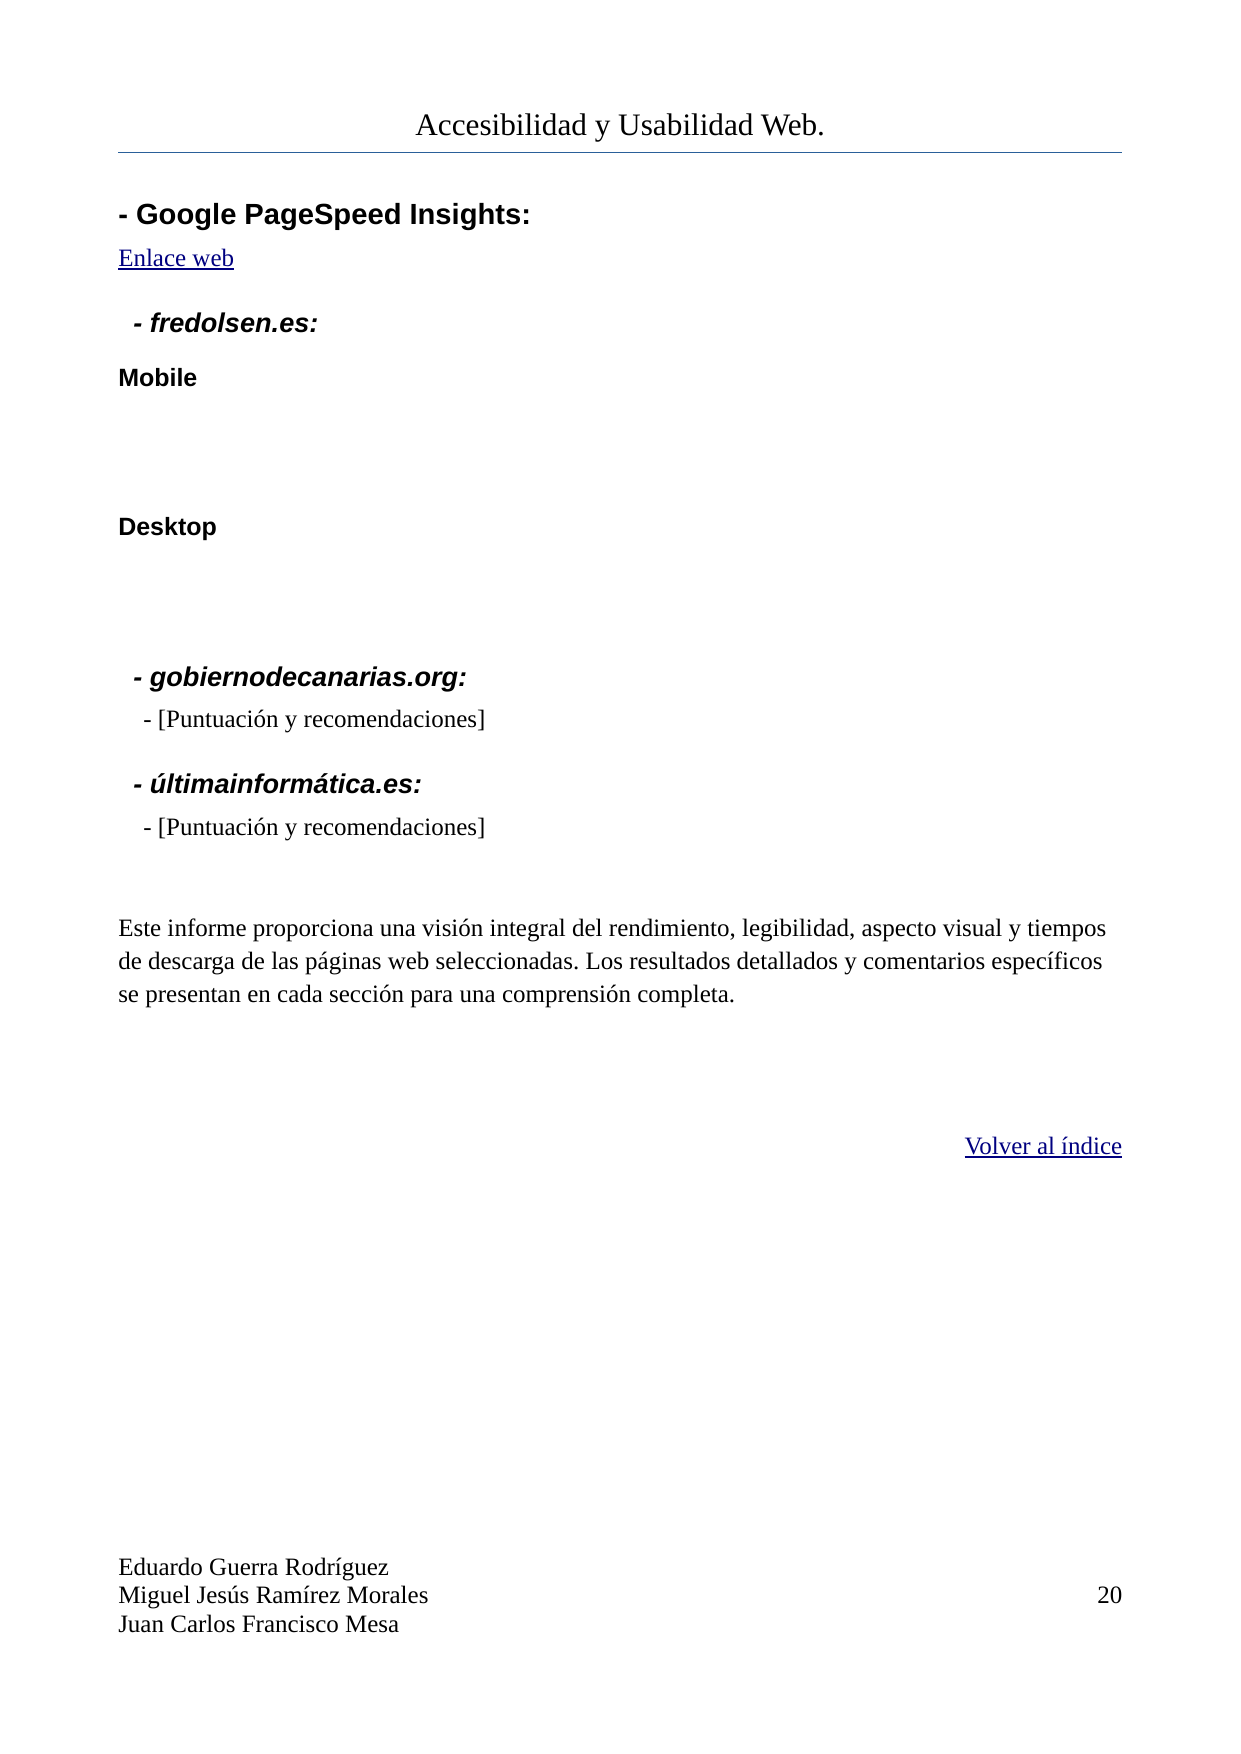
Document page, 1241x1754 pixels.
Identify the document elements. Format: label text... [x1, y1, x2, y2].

subtitle - últimainformática.es: [118, 768, 1122, 799]
text Este informe proporciona una visión integral del rendimiento, legibilidad, aspecto visual y tiempos de descarga de las páginas web seleccionadas. Los resultados detallados y comentarios específicos se presentan en cada sección para una comprensión completa. [118, 913, 1122, 1008]
text - [Puntuación y recomendaciones] [118, 704, 1122, 733]
subtitle - Google PageSpeed Insights: [118, 197, 1122, 231]
text Volver al índice [118, 1131, 1122, 1160]
text Enlace web [118, 243, 1122, 272]
subtitle - gobiernodecanarias.org: [118, 661, 1122, 692]
text - [Puntuación y recomendaciones] [118, 812, 1122, 840]
subtitle Desktop [118, 512, 1122, 541]
subtitle Mobile [118, 363, 1122, 392]
subtitle - fredolsen.es: [118, 307, 1122, 338]
